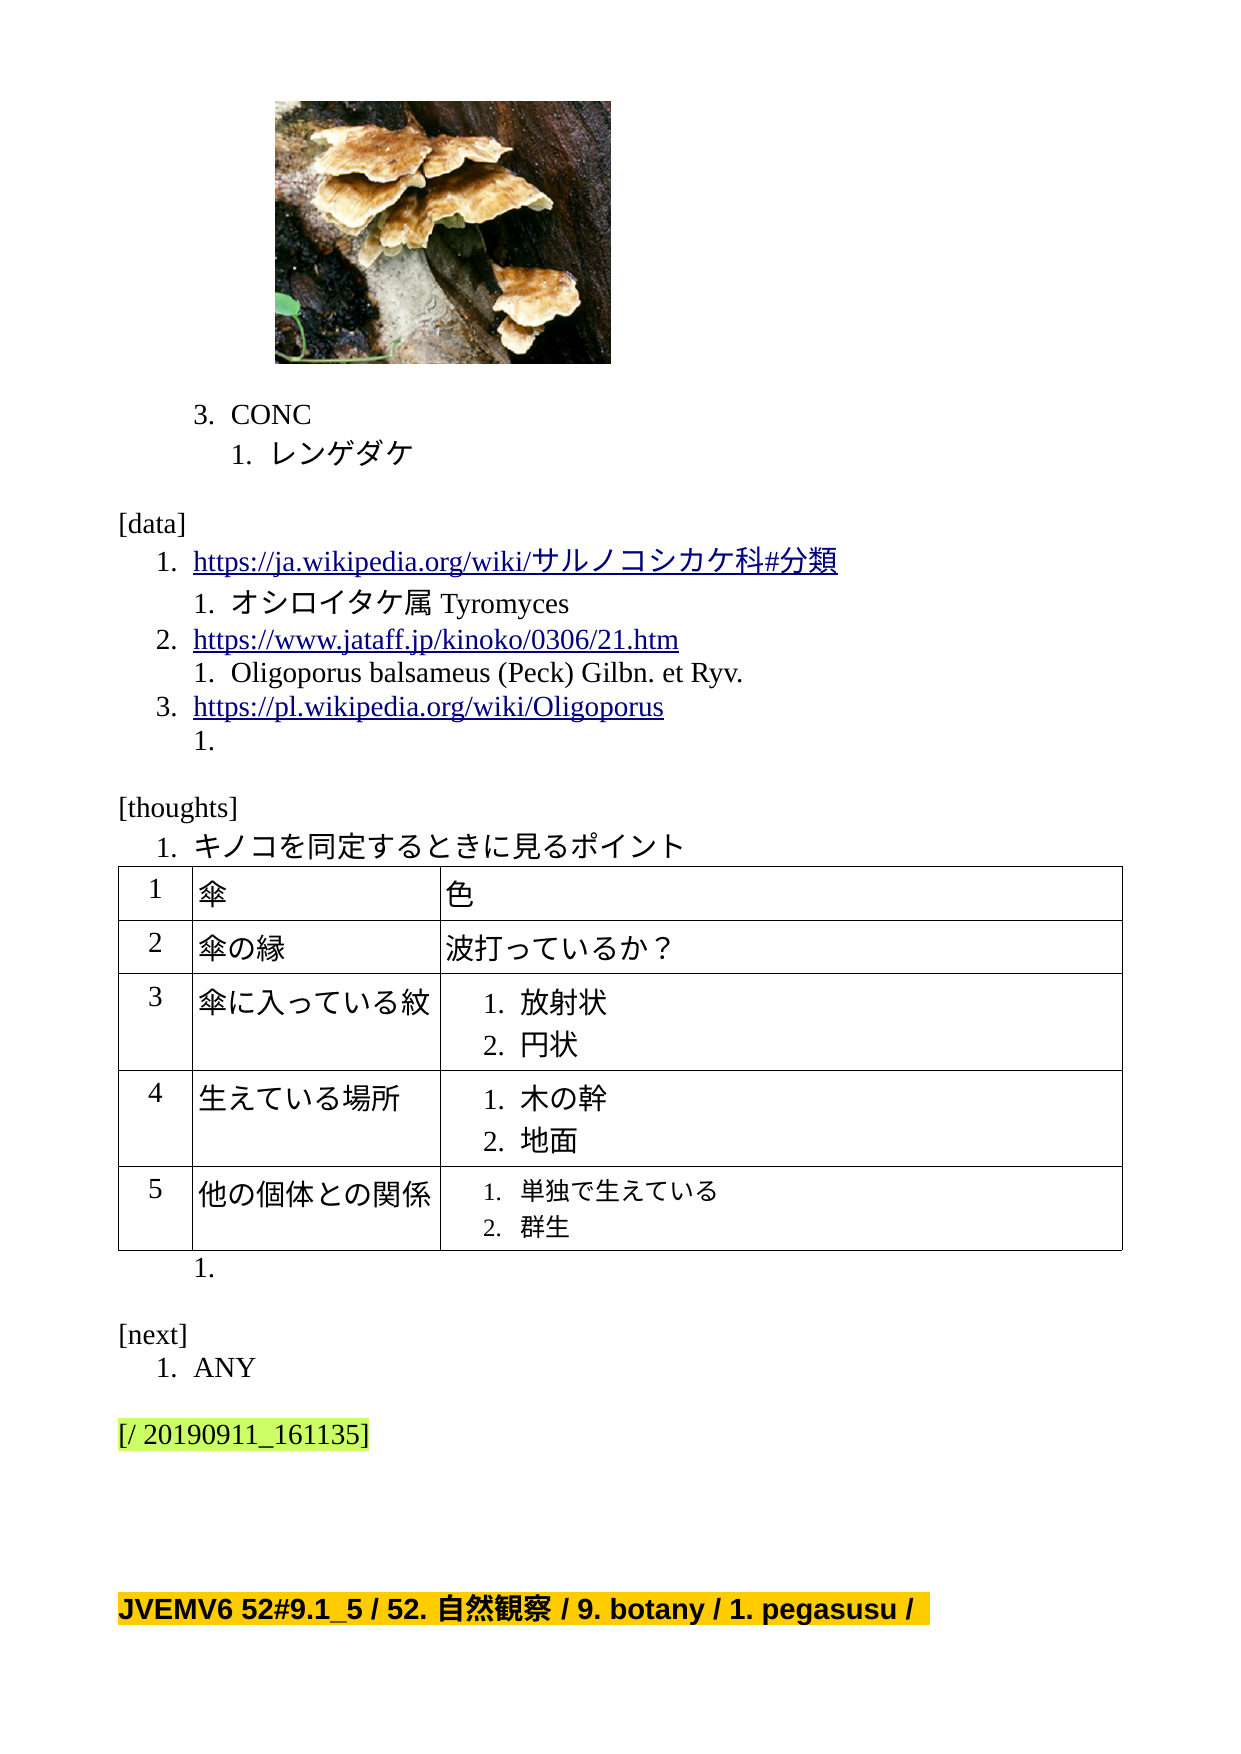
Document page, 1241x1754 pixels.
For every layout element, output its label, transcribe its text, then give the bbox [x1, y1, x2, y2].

table_cell 2 [119, 921, 192, 973]
list ANY [156, 1350, 1122, 1384]
text [next] [118, 1317, 1122, 1350]
table_cell 波打っているか？ [441, 921, 1122, 973]
list https://www.jataff.jp/kinoko/0306/21.htm [156, 622, 1122, 656]
list https://pl.wikipedia.org/wiki/Oligoporus [156, 689, 1122, 723]
table_header 傘 [193, 867, 440, 919]
list オシロイタケ属 Tyromyces [193, 580, 1122, 622]
table_cell 生えている場所 [193, 1071, 440, 1166]
table_cell 3 [119, 974, 192, 1069]
list Oligoporus balsameus (Peck) Gilbn. et Ryv. [193, 656, 1122, 689]
list https://ja.wikipedia.org/wiki/サルノコシカケ科#分類 [156, 540, 1122, 580]
text JVEMV6 52#9.1_5 / 52. 自然観察 / 9. botany / 1. pegasusu / [118, 1592, 1122, 1625]
text [data] [118, 507, 1122, 540]
list CONC [193, 397, 1122, 431]
table_cell 傘に入っている紋 [193, 974, 440, 1069]
table_cell 5 [119, 1167, 192, 1250]
text [/ 20190911_161135] [118, 1417, 1122, 1451]
list レンゲダケ [231, 431, 1122, 473]
table_cell 傘の縁 [193, 921, 440, 973]
table_cell 他の個体との関係 [193, 1167, 440, 1250]
list キノコを同定するときに見るポイント [156, 823, 1122, 866]
table_header 色 [441, 867, 1122, 919]
table_cell 放射状 円状 [441, 974, 1122, 1069]
table_cell 4 [119, 1071, 192, 1166]
table_header 1 [119, 867, 192, 919]
table_cell 単独で生えている 群生 [441, 1167, 1122, 1250]
picture [275, 101, 611, 364]
text [thoughts] [118, 790, 1122, 823]
table_cell 木の幹 地面 [441, 1071, 1122, 1166]
